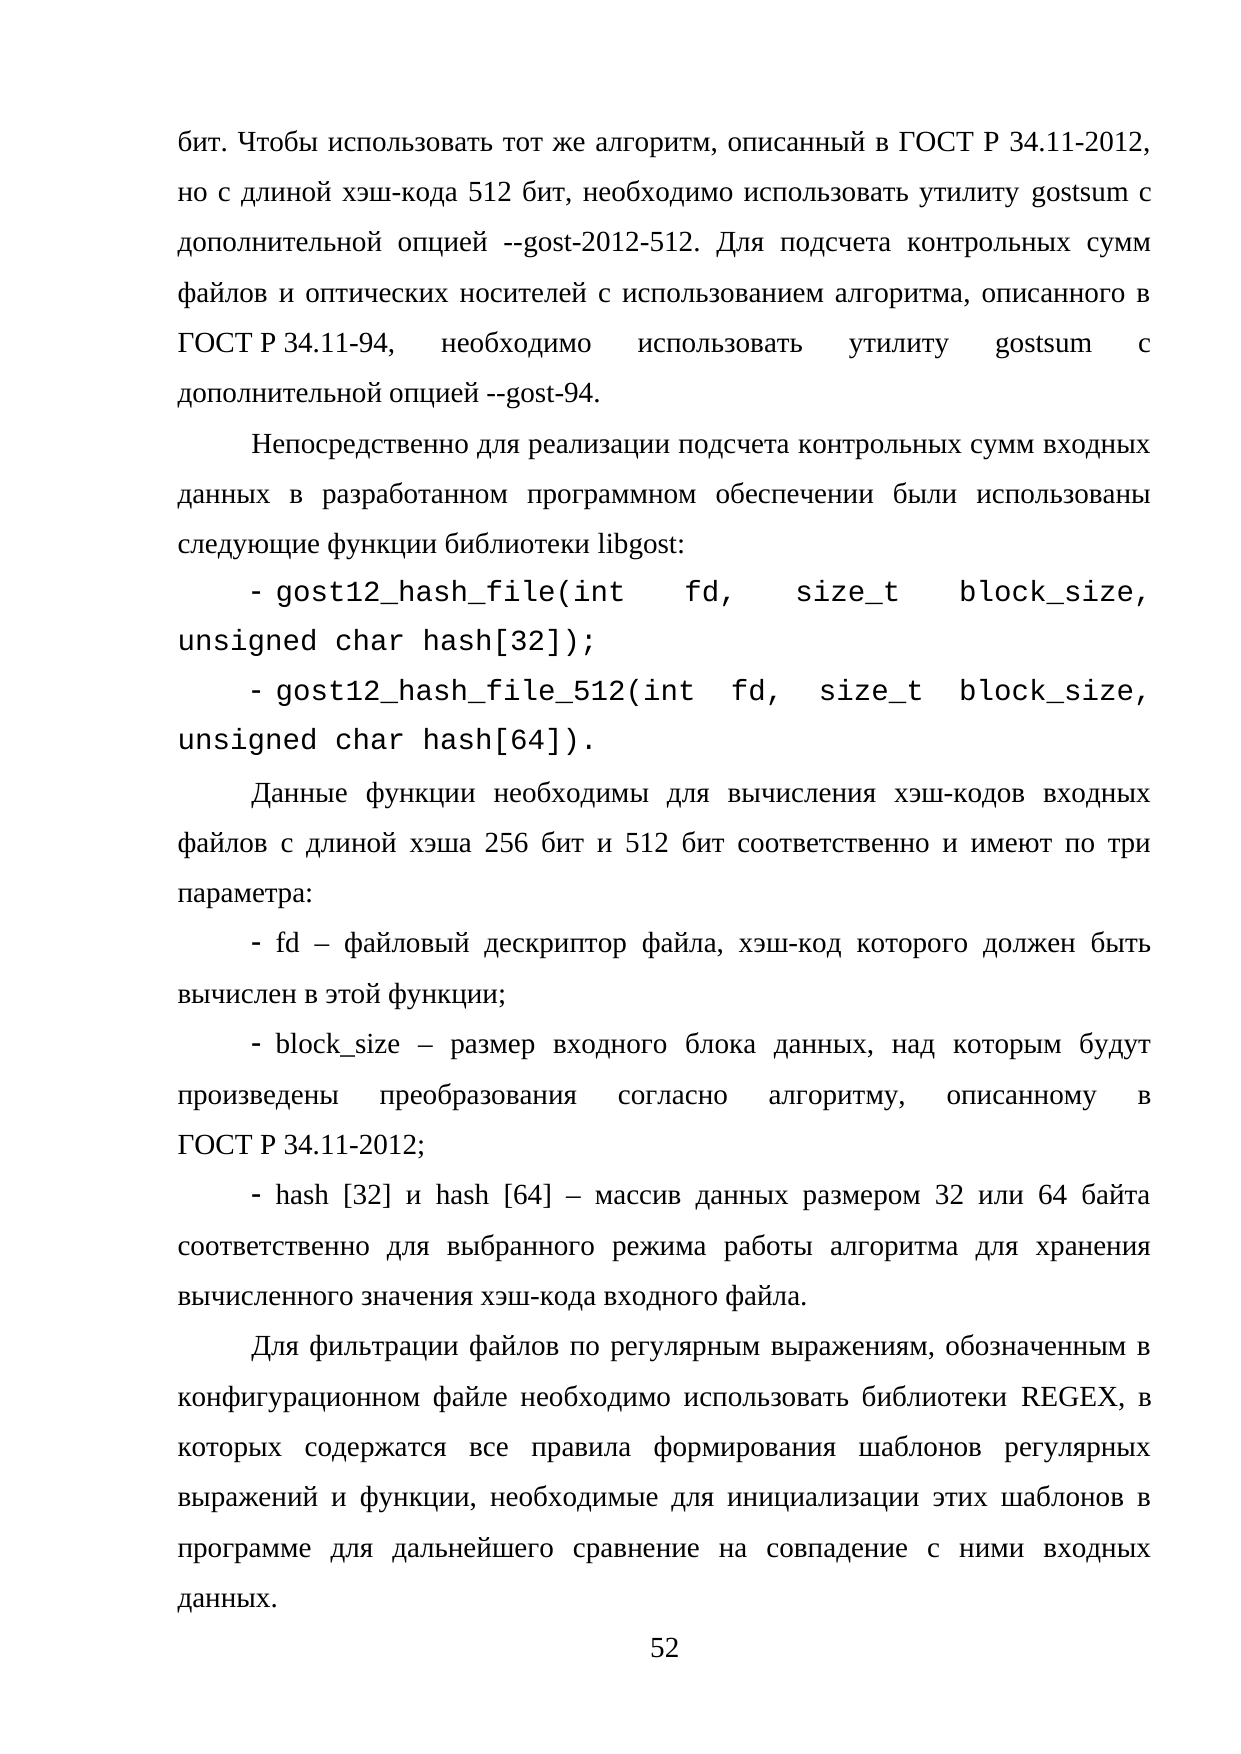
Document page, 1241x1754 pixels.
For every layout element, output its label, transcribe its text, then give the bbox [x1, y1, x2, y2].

text бит. Чтобы использовать тот же алгоритм, описанный в ГОСТ Р 34.11-2012, но с длиной хэш-кода 512 бит, необходимо использовать утилиту gostsum с дополнительной опцией --gost-2012-512. Для подсчета контрольных сумм файлов и оптических носителей с использованием алгоритма, описанного в ГОСТ Р 34.11-94, необходимо использовать утилиту gostsum c дополнительной опцией --gost-94. [177, 124, 1152, 409]
text Непосредственно для реализации подсчета контрольных сумм входных данных в разработанном программном обеспечении были использованы следующие функции библиотеки libgost: [177, 426, 1152, 560]
text Данные функции необходимы для вычисления хэш-кодов входных файлов с длиной хэша 256 бит и 512 бит соответственно и имеют по три параметра: [177, 775, 1152, 909]
list hash [32] и hash [64] – массив данных размером 32 или 64 байта соответственно для выбранного режима работы алгоритма для хранения вычисленного значения хэш-кода входного файла. [177, 1177, 1152, 1312]
list gost12_hash_file_512(int fd, size_t block_size, unsigned char hash[64]). [177, 676, 1152, 758]
list fd – файловый дескриптор файла, хэш-код которого должен быть вычислен в этой функции; [177, 926, 1152, 1009]
list block_size – размер входного блока данных, над которым будут произведены преобразования согласно алгоритму, описанному в ГОСТ Р 34.11-2012; [177, 1026, 1152, 1161]
list gost12_hash_file(int fd, size_t block_size, unsigned char hash[32]); [177, 577, 1152, 659]
text Для фильтрации файлов по регулярным выражениям, обозначенным в конфигурационном файле необходимо использовать библиотеки REGEX, в которых содержатся все правила формирования шаблонов регулярных выражений и функции, необходимые для инициализации этих шаблонов в программе для дальнейшего сравнение на совпадение с ними входных данных. [177, 1328, 1152, 1613]
